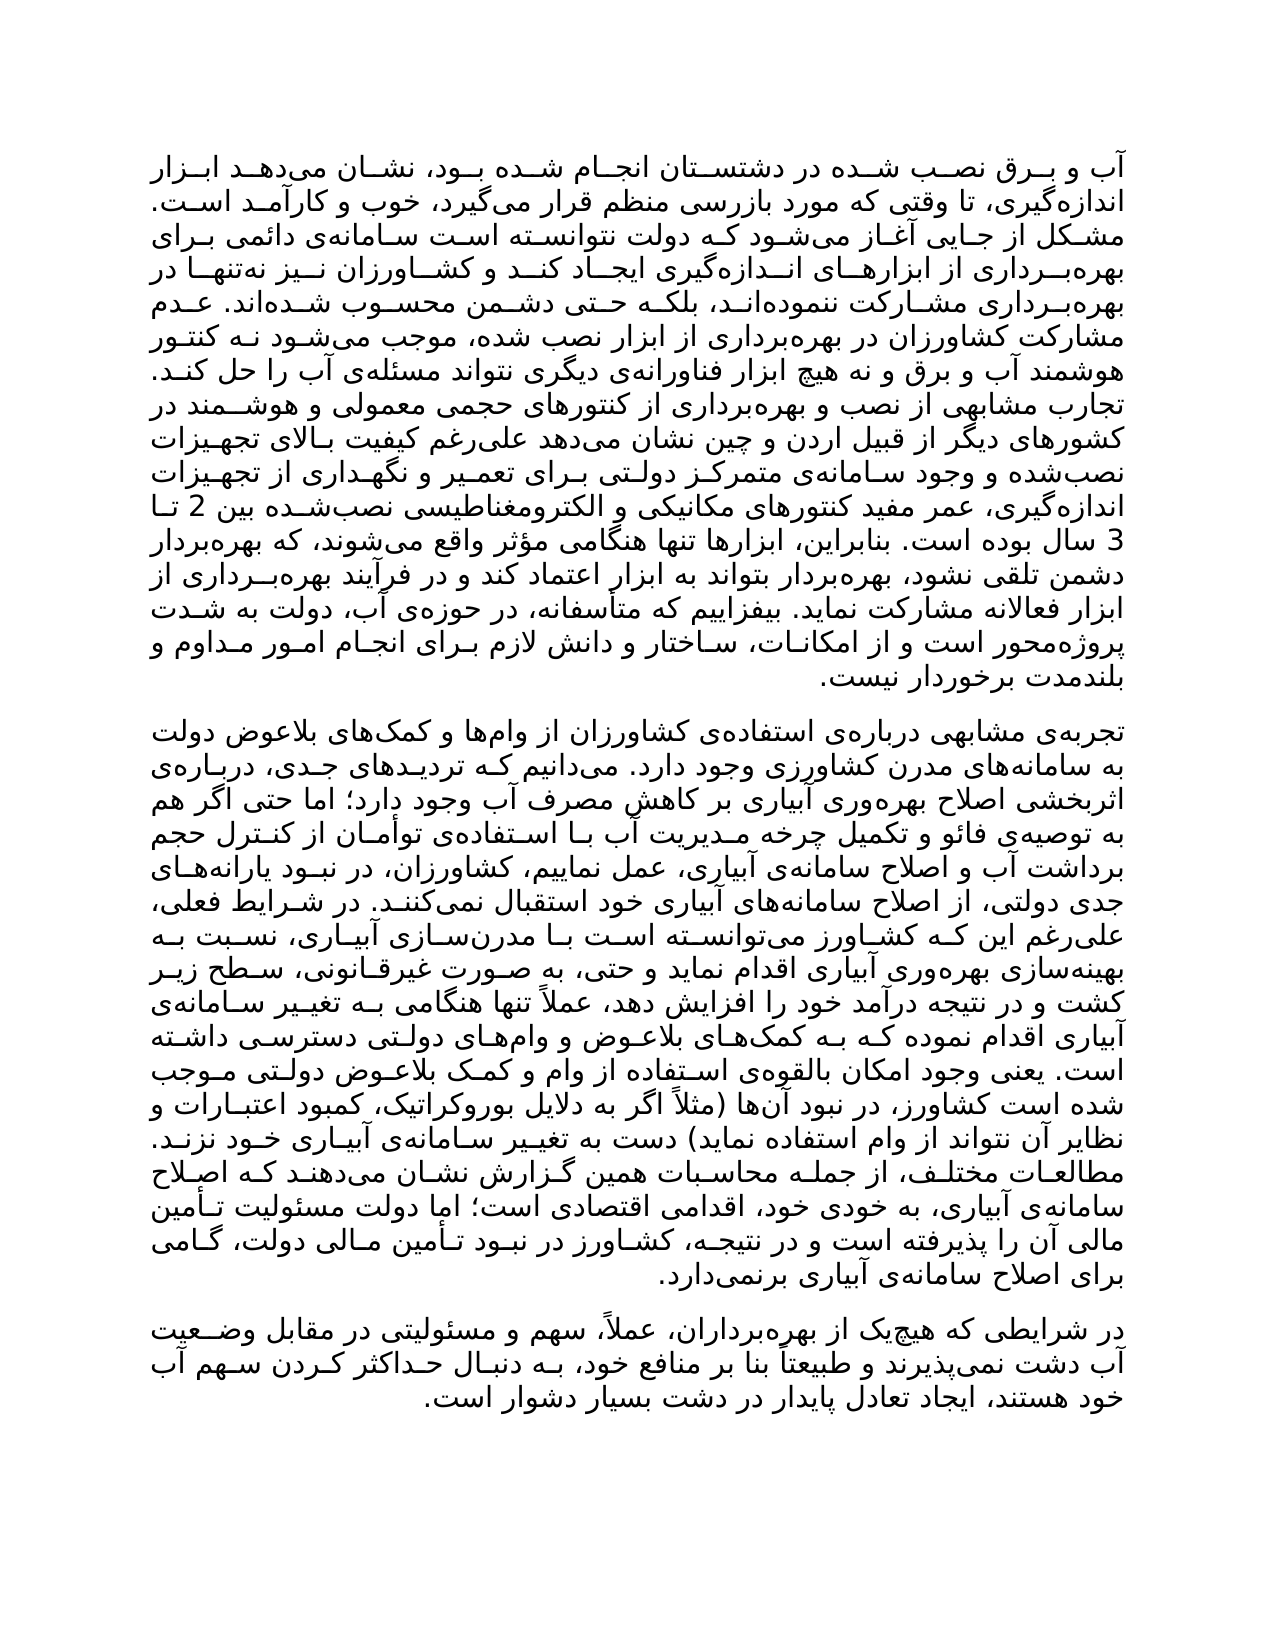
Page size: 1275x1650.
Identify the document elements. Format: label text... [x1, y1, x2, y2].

text تجربه‌ی مشابهی درباره‌ی استفاده‌ی کشاورزان از وام‌ها و کمک‌های بلاعوض دولت به سامانه‌های مدرن کشاورزی وجود دارد. می‌دانیم که تردیدهای جدی، درباره‌ی اثربخشی اصلاح بهره‌وری آبیاری بر کاهش مصرف آب وجود دارد؛ اما حتی اگر هم به توصیه‌ی فائو و تکمیل چرخه مدیریت آب با استفاده‌ی توأمان از کنترل حجم برداشت آب و اصلاح سامانه‌ی آبیاری، عمل نماییم، کشاورزان، در نبود یارانه‌های جدی دولتی، از اصلاح سامانه‌های آبیاری خود استقبال نمی‌کنند. در شرایط فعلی، علی‌رغم این که کشاورز می‌توانسته است با مدرن‌سازی آبیاری، نسبت به بهینه‌سازی بهره‌وری آبیاری اقدام نماید و حتی، به صورت غیرقانونی، سطح زیر کشت و در نتیجه درآمد خود را افزایش دهد، عملاً تنها هنگامی به تغییر سامانه‌ی آبیاری اقدام نموده که به کمک‌های بلاعوض و وام‌های دولتی دسترسی داشته است. یعنی وجود امکان بالقوه‌ی استفاده از وام و کمک بلاعوض دولتی موجب شده است کشاورز، در نبود آن‌ها (مثلاً اگر به دلایل بوروکراتیک، کمبود اعتبارات و نظایر آن نتواند از وام استفاده نماید) دست به تغییر سامانه‌ی آبیاری خود نزند. مطالعات مختلف، از جمله محاسبات همین گزارش نشان می‌دهند که اصلاح سامانه‌ی آبیاری، به خودی خود، اقدامی اقتصادی است؛ اما دولت مسئولیت تأمین مالی آن را پذیرفته است و در نتیجه، کشاورز در نبود تأمین مالی دولت، گامی برای اصلاح سامانه‌ی آبیاری برنمی‌دارد. [150, 714, 1125, 1291]
text در شرایطی که هیچ‌یک از بهره‌برداران، عملاً، سهم و مسئولیتی در مقابل وضعیت آب دشت نمی‌پذیرند و طبیعتاً بنا بر منافع خود، به دنبال حداکثر کردن سهم آب خود هستند، ایجاد تعادل پایدار در دشت بسیار دشوار است. [150, 1312, 1125, 1414]
text مطالعه‌ی اتاق بازرگانی، صنایع، معادن و کشاورزی ایران بر روی وضعیت کنتورهای هوشمند آب و برق نصب شده در دشت‌های ارسنجان و اسفراین نشان می‌دهد که نصب این کنتورها، علی‌رغم موفقیت اولیه، به دلیل عدم بهره‌برداری مناسب و از آن مهم‌تر، عدم آموزش کشاورزان (هم درباره‌ی نحوه‌ی عملکرد کنتورهای نصب شده و هم درباره‌ی نحوه‌ی اصلاح سامانه‌ی آبیاری خود در شرایط جدید)، در میان مدت، کارآمد نبوده است. مقایسه‌ی این مشاهدات با بررسی شرکت آب منطقه‌ای بوشهر که هم‌زمان با بهره‌برداری اولیه از کنتورهای هوشمند آب و برق نصب شده در دشتستان انجام شده بود، نشان می‌دهد ابزار اندازه‌گیری، تا وقتی که مورد بازرسی منظم قرار می‌گیرد، خوب و کارآمد است. مشکل از جایی آغاز می‌شود که دولت نتوانسته است سامانه‌ی دائمی برای بهره‌برداری از ابزارهای اندازه‌گیری ایجاد کند و کشاورزان نیز نه‌تنها در بهره‌برداری مشارکت ننموده‌اند، بلکه حتی دشمن محسوب شده‌اند. عدم مشارکت کشاورزان در بهره‌برداری از ابزار نصب شده، موجب می‌شود نه کنتور هوشمند آب و برق و نه هیچ ابزار فناورانه‌ی دیگری نتواند مسئله‌ی آب را حل کند. تجارب مشابهی از نصب و بهره‌برداری از کنتورهای حجمی معمولی و هوشمند در کشورهای دیگر از قبیل اردن و چین نشان می‌دهد علی‌رغم کیفیت بالای تجهیزات نصب‌شده و وجود سامانه‌ی متمرکز دولتی برای تعمیر و نگهداری از تجهیزات اندازه‌گیری، عمر مفید کنتورهای مکانیکی و الکترومغناطیسی نصب‌شده بین 2 تا 3 سال بوده است. بنابراین، ابزارها تنها هنگامی مؤثر واقع می‌شوند، که بهره‌بردار دشمن تلقی نشود، بهره‌بردار بتواند به ابزار اعتماد کند و در فرآیند بهره‌برداری از ابزار فعالانه مشارکت نماید. بیفزاییم که متأسفانه، در حوزه‌ی آب، دولت به شدت پروژه‌محور است و از امکانات، ساختار و دانش لازم برای انجام امور مداوم و بلندمدت برخوردار نیست. [150, 150, 1125, 693]
